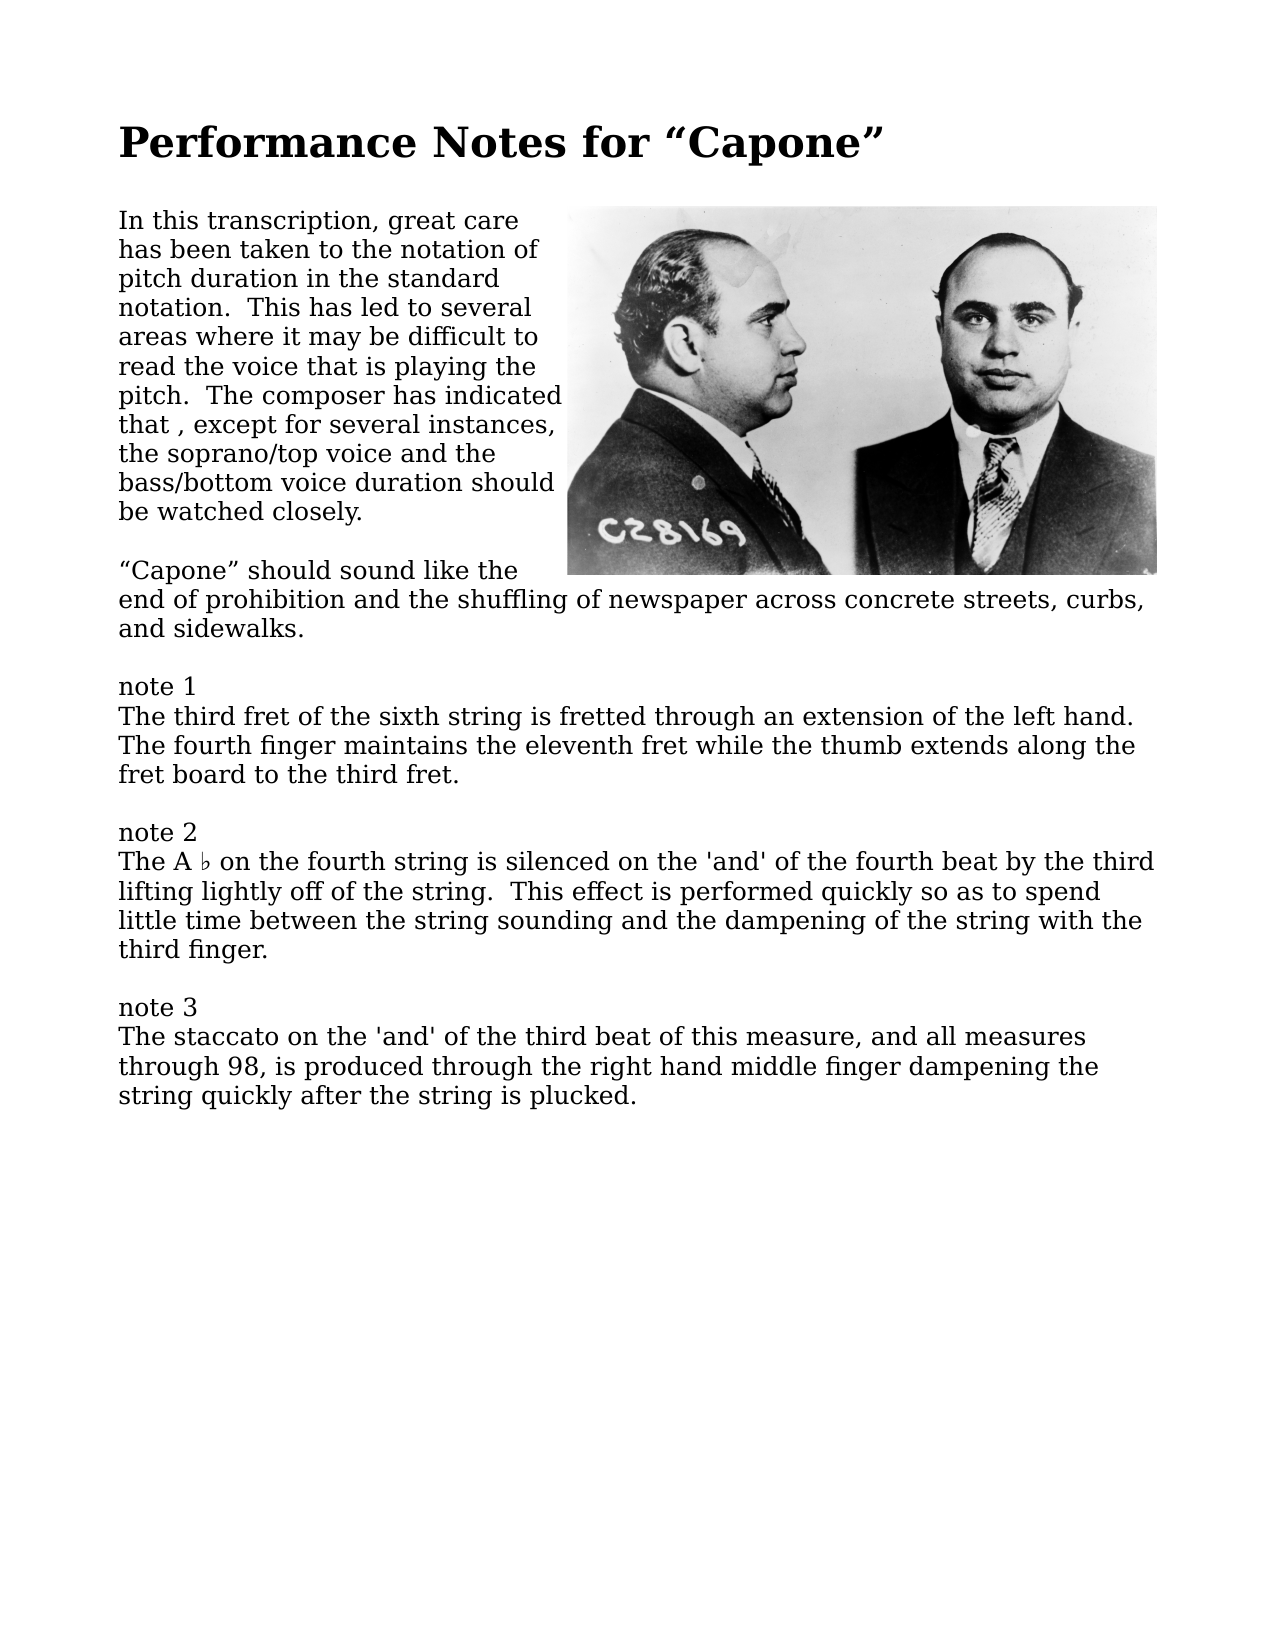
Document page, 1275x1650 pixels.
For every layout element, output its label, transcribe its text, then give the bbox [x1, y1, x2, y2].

text The staccato on the 'and' of the third beat of this measure, and all measures through 98, is produced through the right hand middle finger dampening the string quickly after the string is plucked. [118, 1023, 1157, 1110]
text note 1 [118, 673, 1157, 702]
text In this transcription, great care has been taken to the notation of pitch duration in the standard notation. This has led to several areas where it may be difficult to read the voice that is playing the pitch. The composer has indicated that , except for several instances, the soprano/top voice and the bass/bottom voice duration should be watched closely. [118, 206, 567, 527]
picture [567, 206, 1157, 575]
text note 2 [118, 818, 1157, 848]
text The A ♭ on the fourth string is silenced on the 'and' of the fourth beat by the third lifting lightly off of the string. This effect is performed quickly so as to spend little time between the string sounding and the dampening of the string with the third finger. [118, 848, 1157, 964]
text Performance Notes for “Capone” [118, 118, 1157, 167]
text The third fret of the sixth string is fretted through an extension of the left hand. The fourth finger maintains the eleventh fret while the thumb extends along the fret board to the third fret. [118, 702, 1157, 789]
text note 3 [118, 993, 1157, 1023]
text “Capone” should sound like the end of prohibition and the shuffling of newspaper across concrete streets, curbs, and sidewalks. [118, 556, 1157, 643]
